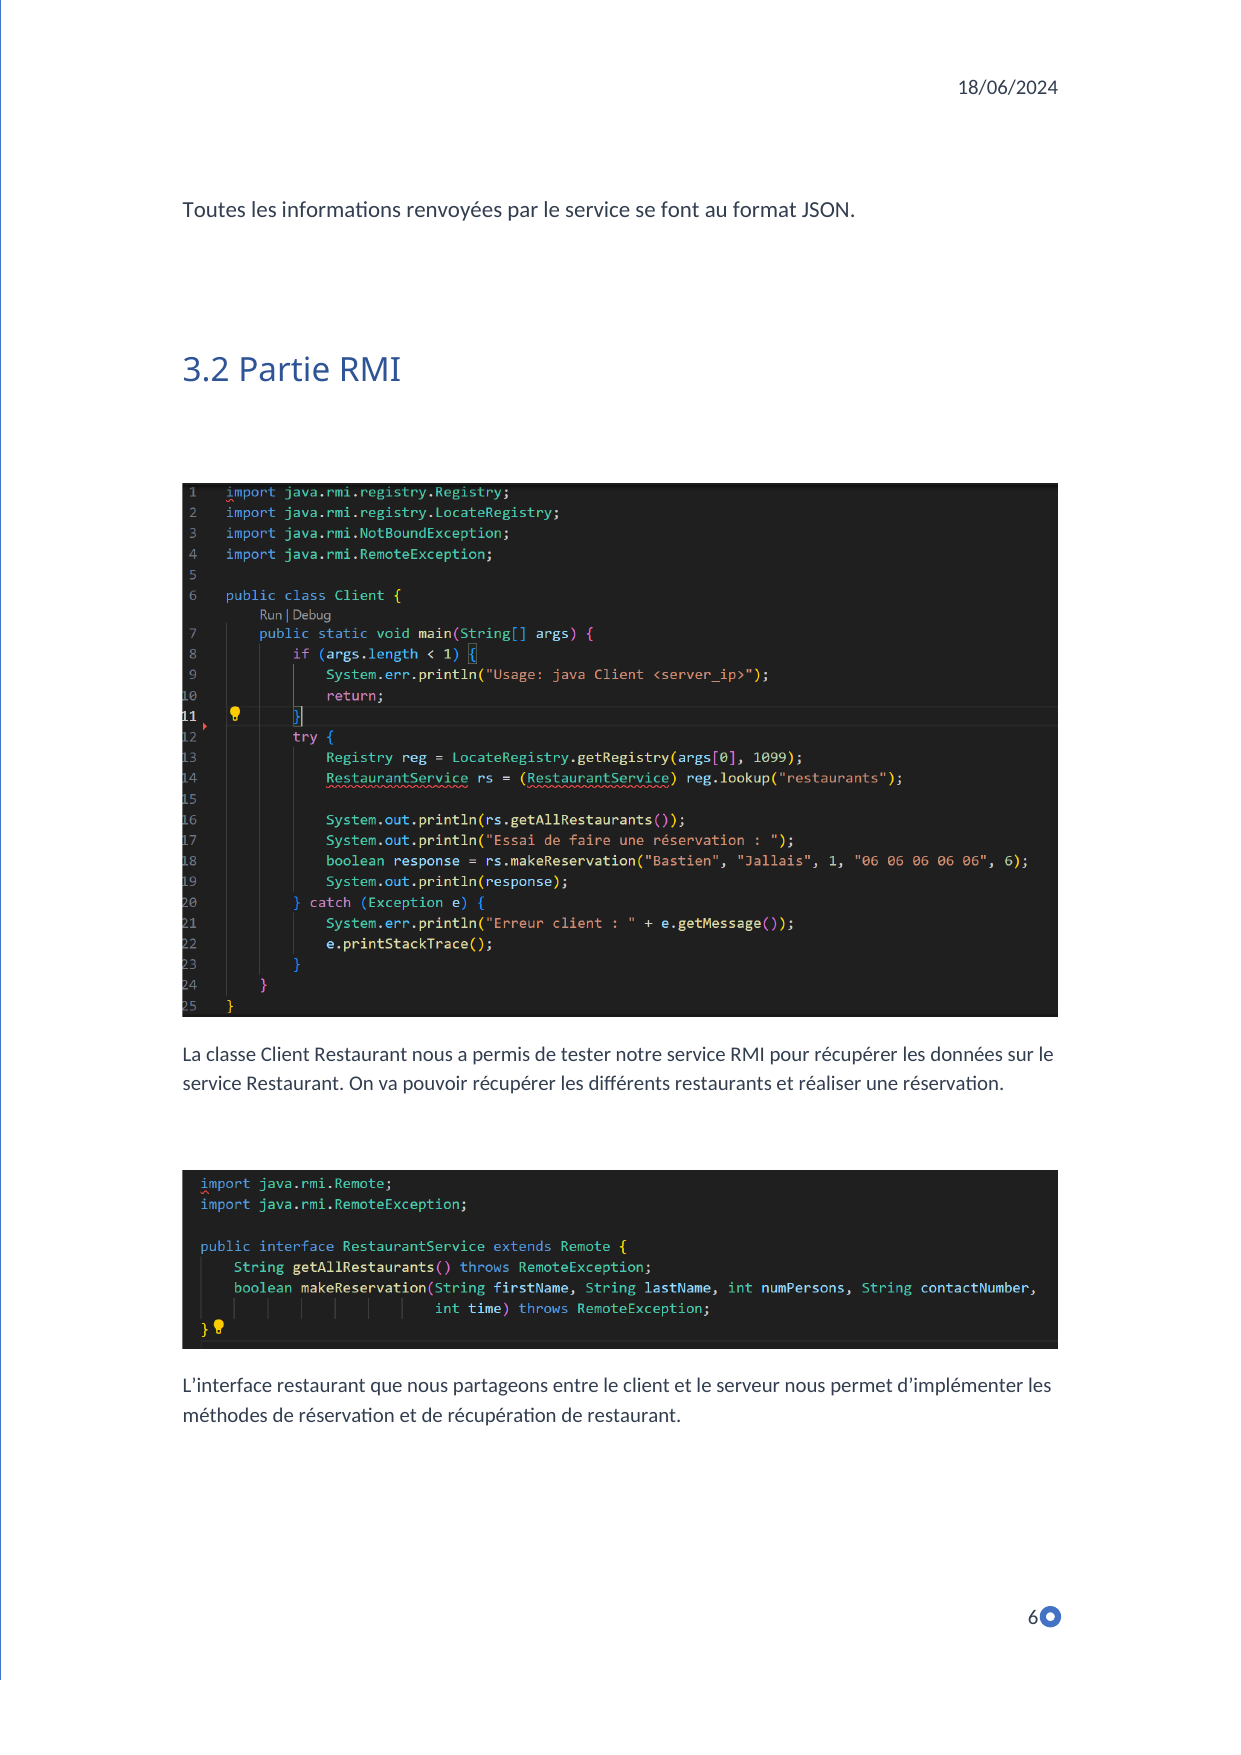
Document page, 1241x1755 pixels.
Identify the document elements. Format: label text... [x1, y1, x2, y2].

list Toutes les informations renvoyées par le service se font au format JSON. [182, 195, 1058, 223]
text La classe Client Restaurant nous a permis de tester notre service RMI pour récupérer les données sur le service Restaurant. On va pouvoir récupérer les différents restaurants et réaliser une réservation. [182, 1041, 1058, 1095]
text L’interface restaurant que nous partageons entre le client et le serveur nous permet d’implémenter les méthodes de réservation et de récupération de restaurant. [182, 1373, 1058, 1427]
subtitle 3.2 Partie RMI [182, 345, 1058, 391]
